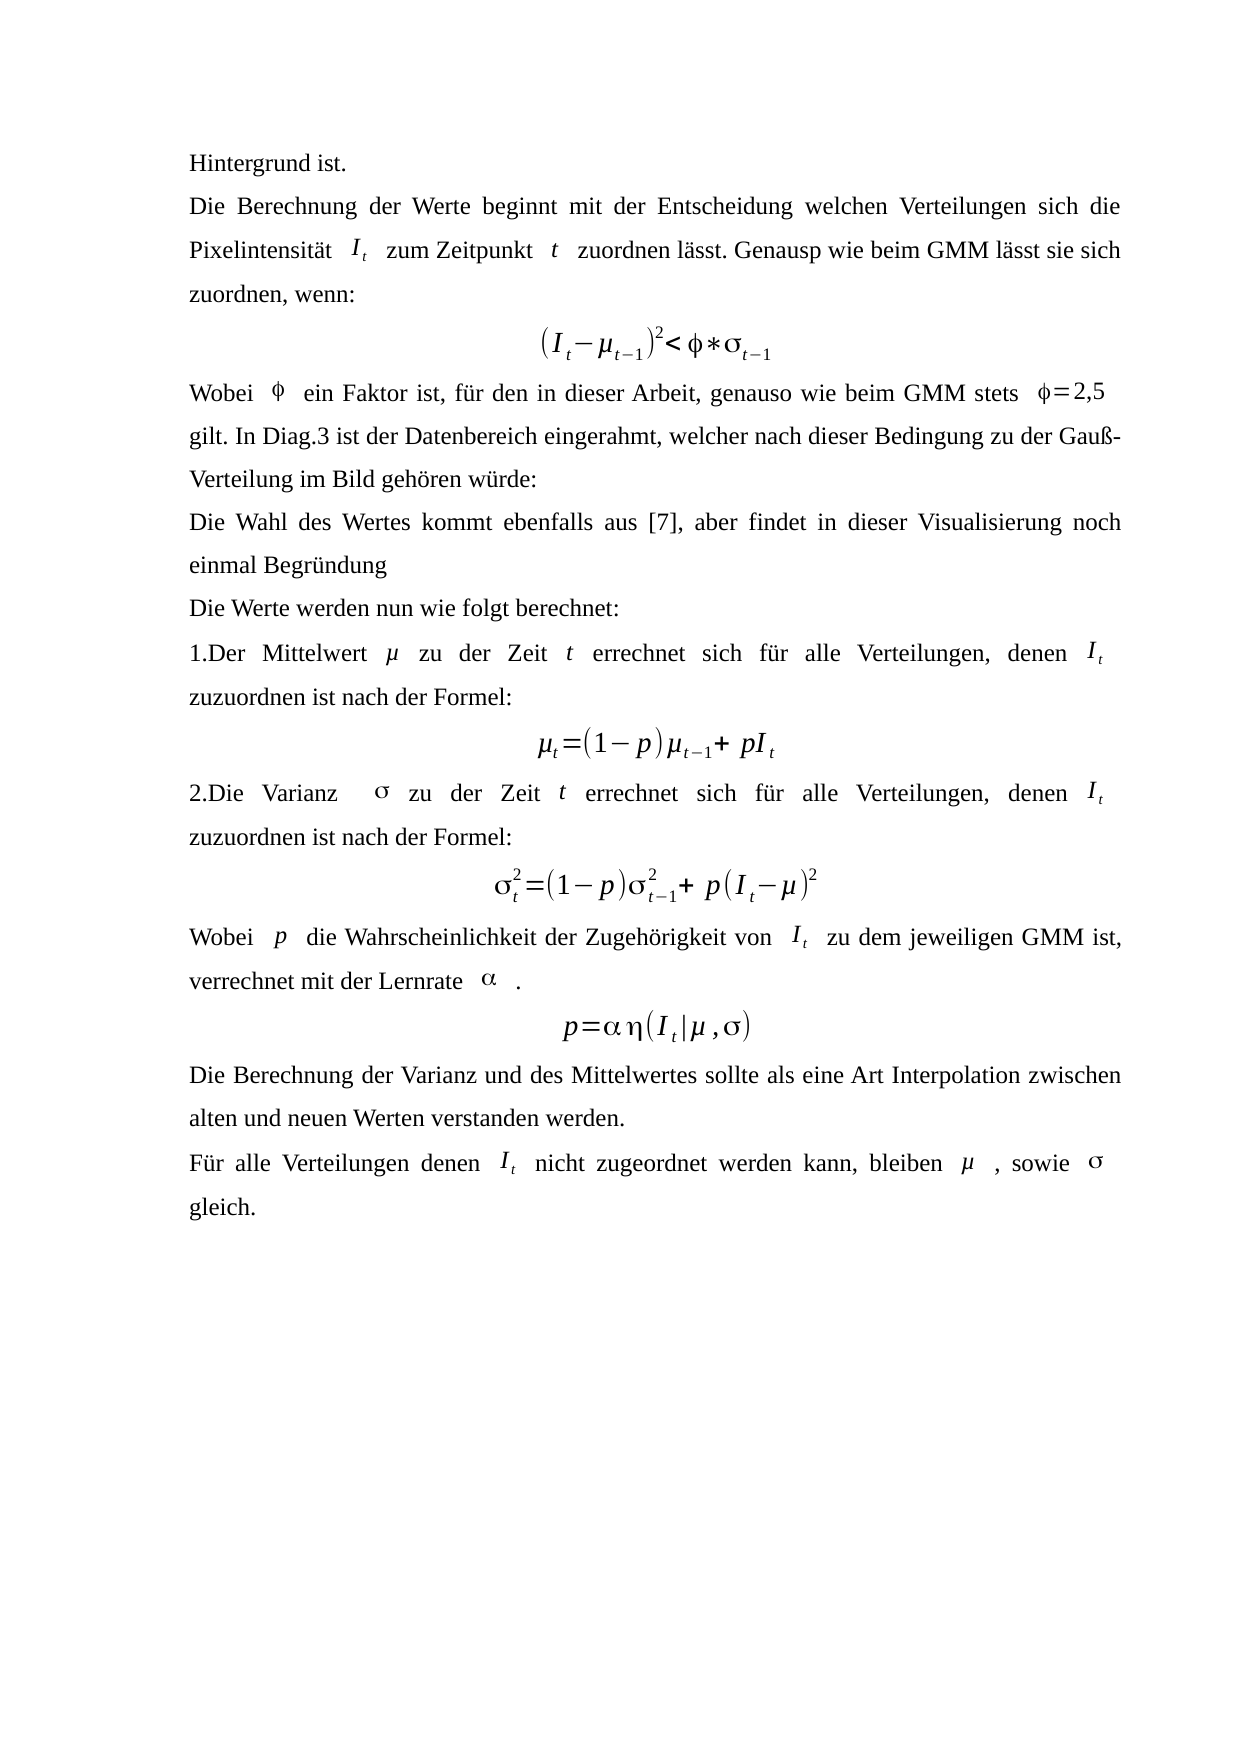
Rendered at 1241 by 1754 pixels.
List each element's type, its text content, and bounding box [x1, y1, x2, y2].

text Die Wahl des Wertes kommt ebenfalls aus [7], aber findet in dieser Visualisierung noch einmal Begründung [189, 507, 1122, 579]
text Die Werte werden nun wie folgt berechnet: [189, 593, 1122, 622]
text Wobeidie Wahrscheinlichkeit der Zugehörigkeit vonzu dem jeweiligen GMM ist, verrechnet mit der Lernrate. [189, 920, 1122, 995]
text Die Berechnung der Varianz und des Mittelwertes sollte als eine Art Interpolation zwischen alten und neuen Werten verstanden werden. [189, 1060, 1122, 1132]
text Wobeiein Faktor ist, für den in dieser Arbeit, genauso wie beim GMM stetsgilt. In Diag.3 ist der Datenbereich eingerahmt, welcher nach dieser Bedingung zu der Gauß-Verteilung im Bild gehören würde: [189, 378, 1122, 493]
text Hintergrund ist. [189, 148, 1122, 176]
text Die Berechnung der Werte beginnt mit der Entscheidung welchen Verteilungen sich die Pixelintensitätzum Zeitpunktzuordnen lässt. Genausp wie beim GMM lässt sie sich zuordnen, wenn: [189, 191, 1122, 308]
text Für alle Verteilungen denennicht zugeordnet werden kann, bleiben, sowiegleich. [189, 1146, 1122, 1221]
text 1.Der Mittelwertzu der Zeiterrechnet sich für alle Verteilungen, denen zuzuordnen ist nach der Formel: [189, 637, 1122, 711]
text 2.Die Varianz zu der Zeiterrechnet sich für alle Verteilungen, denen zuzuordnen ist nach der Formel: [189, 776, 1122, 851]
